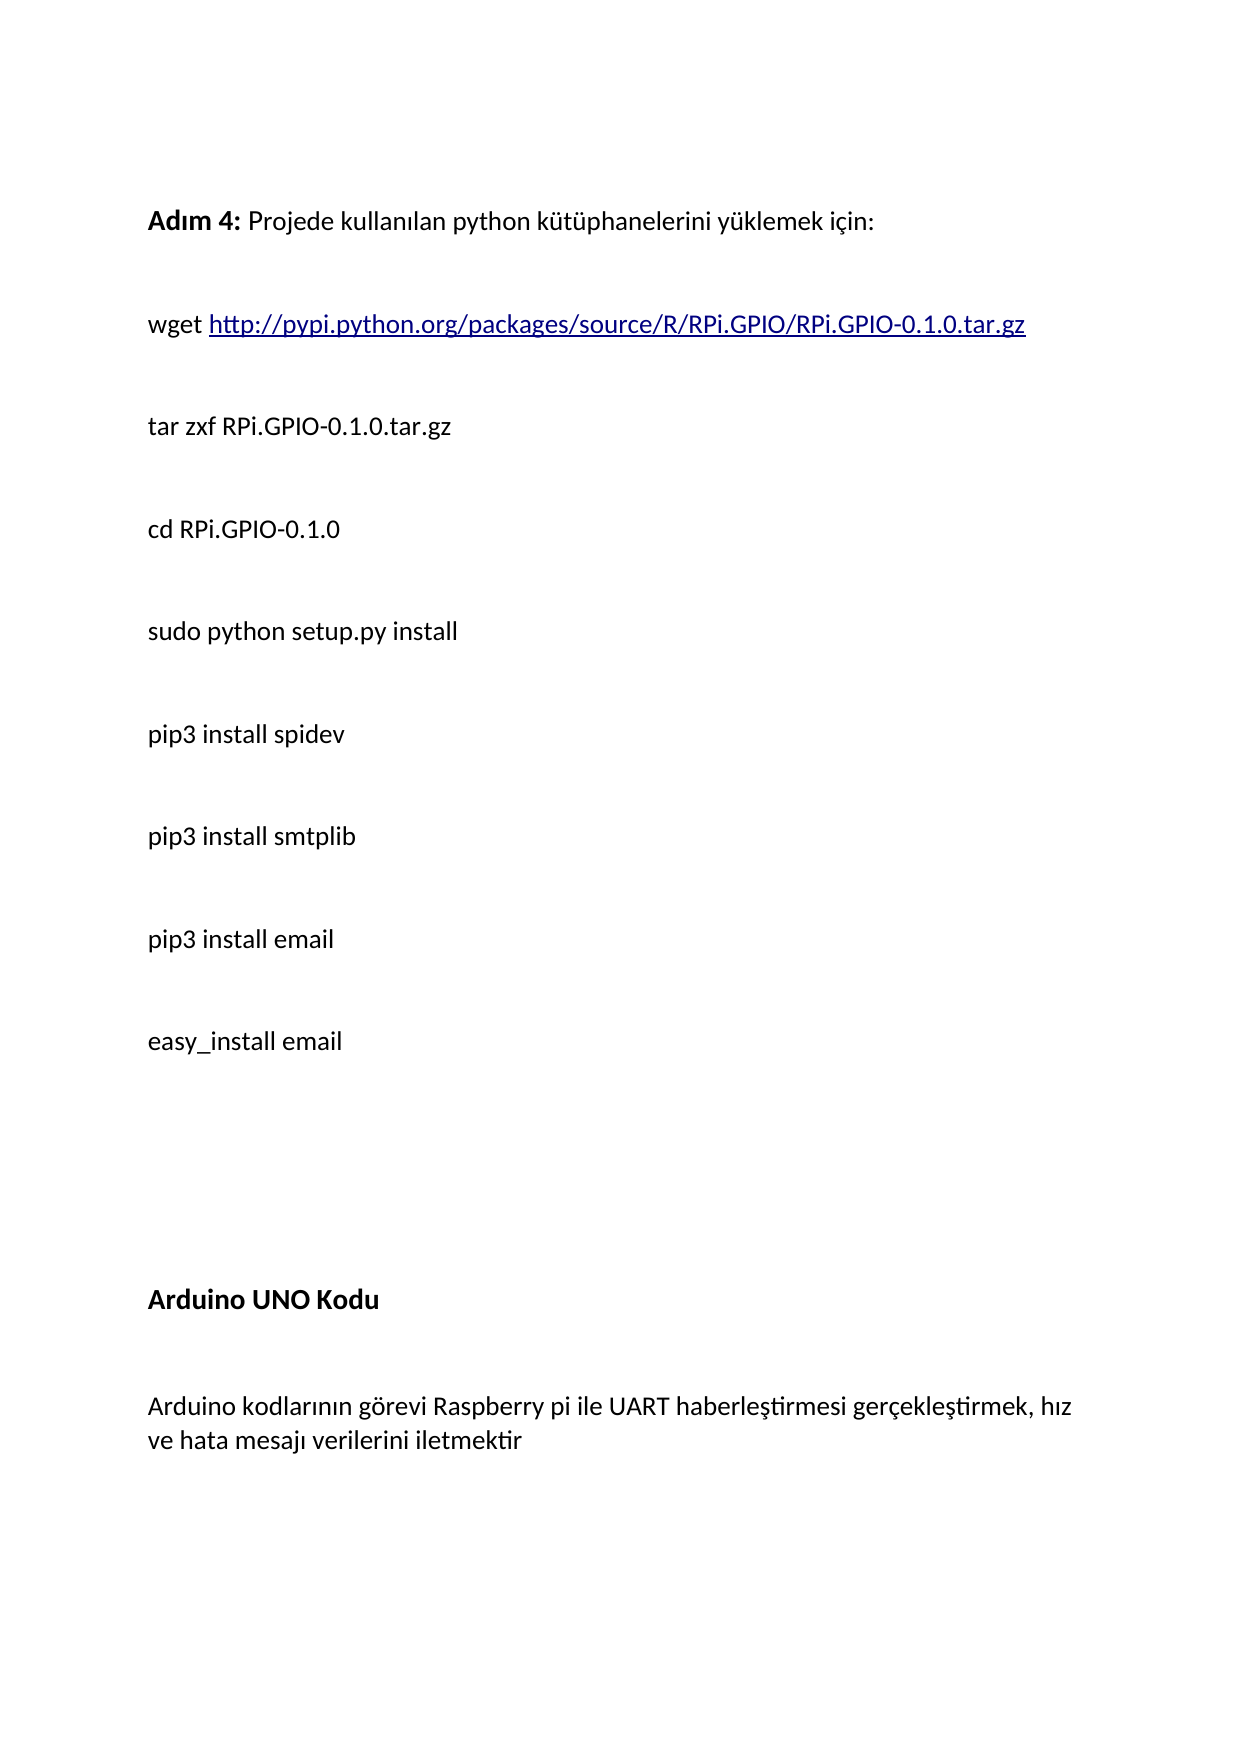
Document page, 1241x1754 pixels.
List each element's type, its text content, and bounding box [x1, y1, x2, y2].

text sudo python setup.py install [148, 614, 1093, 647]
text pip3 install spidev [148, 717, 1093, 750]
text Arduino kodlarının görevi Raspberry pi ile UART haberleştirmesi gerçekleştirmek, hız ve hata mesajı verilerini iletmektir [148, 1389, 1093, 1456]
text easy_install email [148, 1024, 1093, 1057]
text wget http://pypi.python.org/packages/source/R/RPi.GPIO/RPi.GPIO-0.1.0.tar.gz [148, 307, 1093, 340]
text pip3 install smtplib [148, 819, 1093, 852]
text Arduino UNO Kodu [148, 1281, 1093, 1316]
text pip3 install email [148, 922, 1093, 955]
text Adım 4: Projede kullanılan python kütüphanelerini yüklemek için: [148, 202, 1093, 237]
text cd RPi.GPIO-0.1.0 [148, 512, 1093, 545]
text tar zxf RPi.GPIO-0.1.0.tar.gz [148, 409, 1093, 442]
